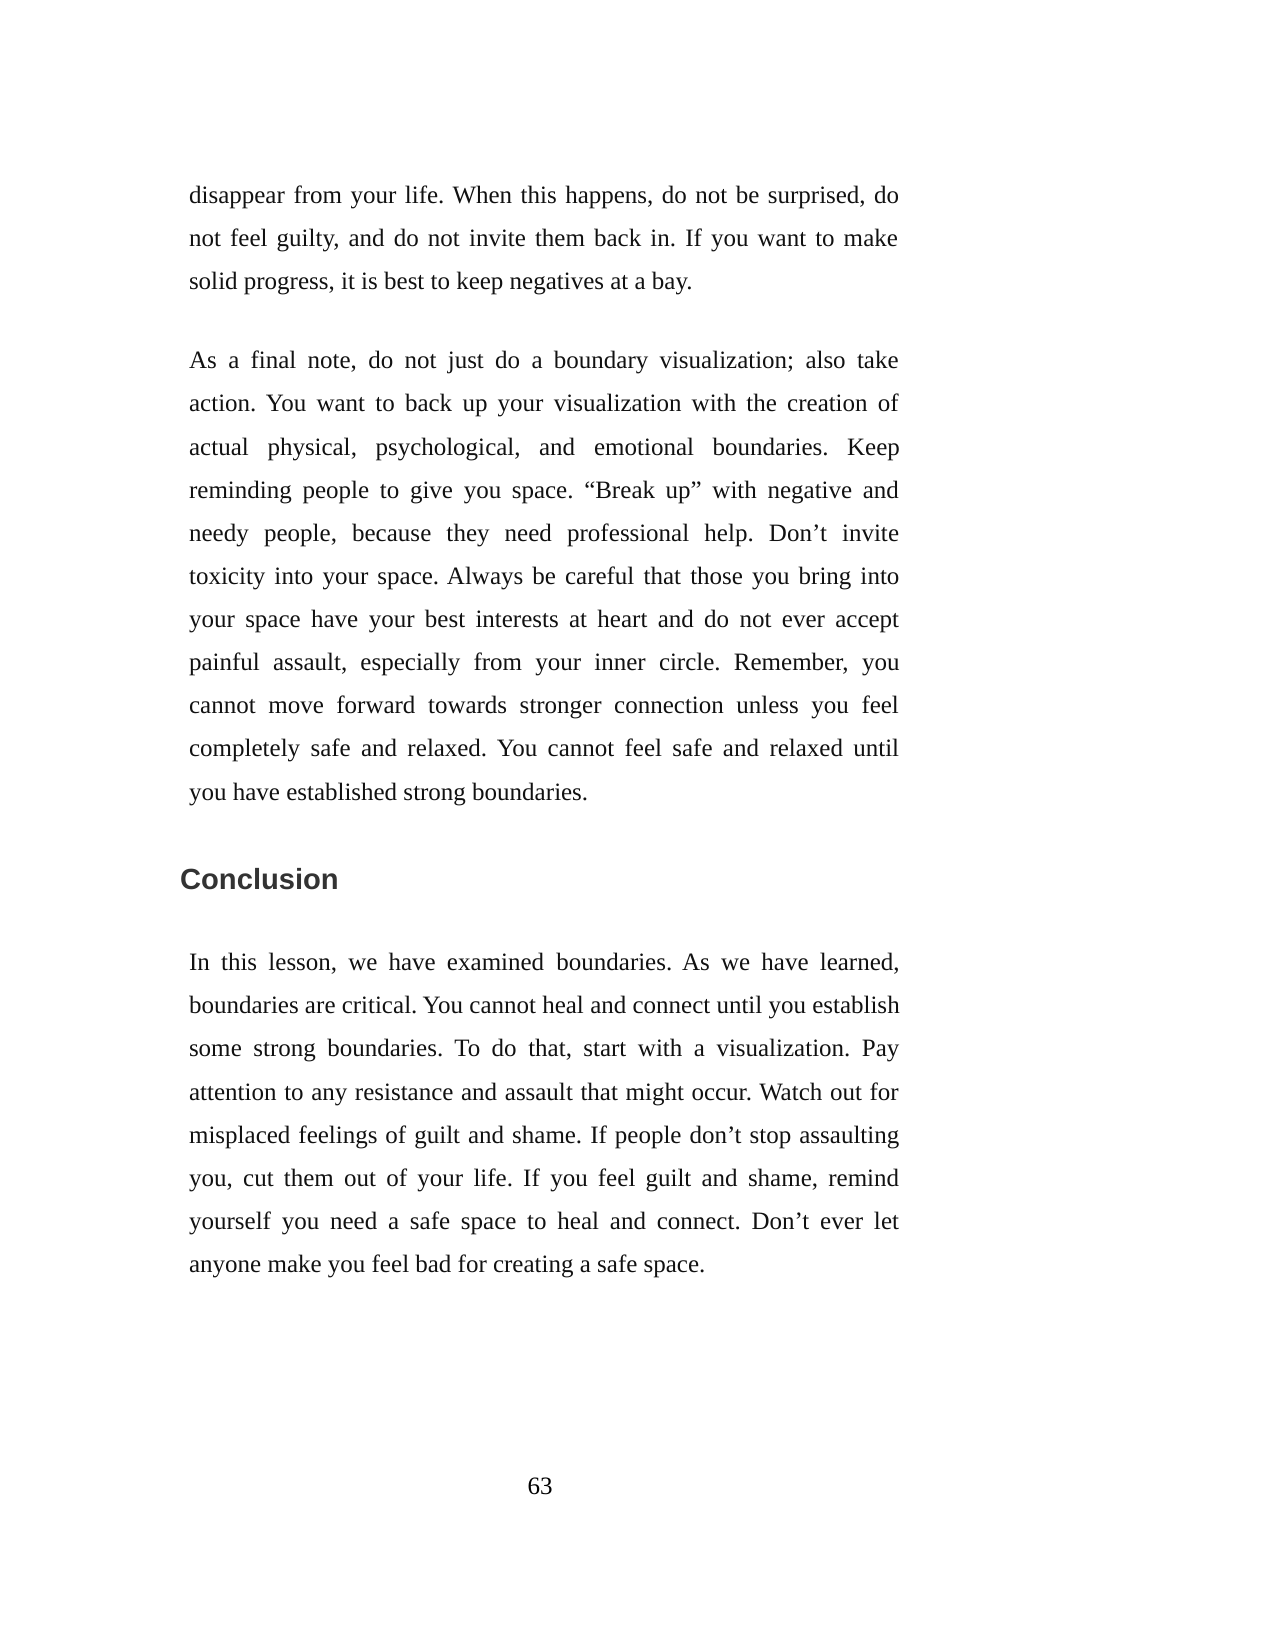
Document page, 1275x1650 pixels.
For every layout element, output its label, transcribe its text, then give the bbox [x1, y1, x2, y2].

text In this lesson, we have examined boundaries. As we have learned, boundaries are critical. You cannot heal and connect until you establish some strong boundaries. To do that, start with a visualization. Pay attention to any resistance and assault that might occur. Watch out for misplaced feelings of guilt and shame. If people don’t stop assaulting you, cut them out of your life. If you feel guilt and shame, remind yourself you need a safe space to heal and connect. Don’t ever let anyone make you feel bad for creating a safe space. [189, 947, 900, 1278]
text As a final note, do not just do a boundary visualization; also take action. You want to back up your visualization with the creation of actual physical, psychological, and emotional boundaries. Keep reminding people to give you space. “Break up” with negative and needy people, because they need professional help. Don’t invite toxicity into your space. Always be careful that those you bring into your space have your best interests at heart and do not ever accept painful assault, especially from your inner circle. Remember, you cannot move forward towards stronger connection unless you feel completely safe and relaxed. You cannot feel safe and relaxed until you have established strong boundaries. [189, 345, 900, 805]
text disappear from your life. When this happens, do not be surprised, do not feel guilty, and do not invite them back in. If you want to make solid progress, it is best to keep negatives at a bay. [189, 180, 900, 295]
subtitle Conclusion [180, 862, 900, 895]
